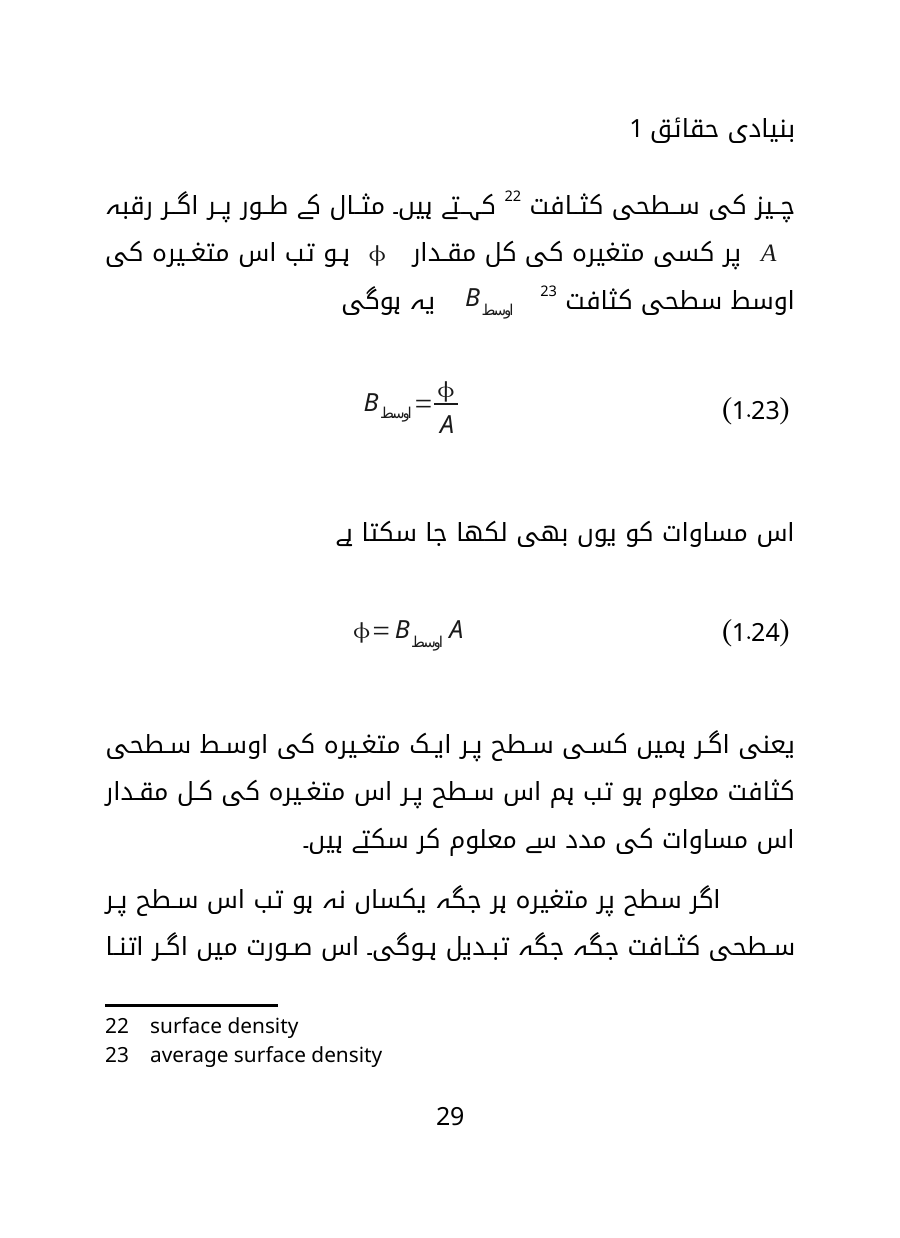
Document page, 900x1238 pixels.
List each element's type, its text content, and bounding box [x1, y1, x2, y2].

text اگر سطح پر متغیرہ ہر جگہ یکساں نہ ہو تب اس سطح پر سطحی کثافت جگہ جگہ تبدیل ہوگی۔ اس صورت میں اگر اتنا چھوٹا رقبہ لیا جائے کہ اس پر متغیرہ یکساں تصور کیا جا سکے تب اس نکتہ پر سطحی کثافت یوں حاصل ہوگی [105, 876, 795, 971]
table_header [105, 371, 706, 463]
table_header [105, 603, 706, 675]
text اس مساوات کو یوں بھی لکھا جا سکتا ہے [105, 509, 795, 557]
text اکائی رقبہ کی سطح پر کسی چیز کی کل مقدار کو اس چیز کی سطحی کثافت کہتے ہیں۔ مثال کے طور پر اگر رقبہپر کسی متغیرہ کی کل مقدار ہو تب اس متغیرہ کی اوسط سطحی کثافت یہ ہوگی [105, 182, 795, 324]
table_header (1.24) [706, 603, 795, 675]
text average surface density [105, 1040, 795, 1068]
table_header (1.23) [706, 371, 795, 463]
text surface density [105, 1012, 795, 1040]
text یعنی اگر ہمیں کسی سطح پر ایک متغیرہ کی اوسط سطحی کثافت معلوم ہو تب ہم اس سطح پر اس متغیرہ کی کل مقدار اس مساوات کی مدد سے معلوم کر سکتے ہیں۔ [105, 721, 795, 863]
